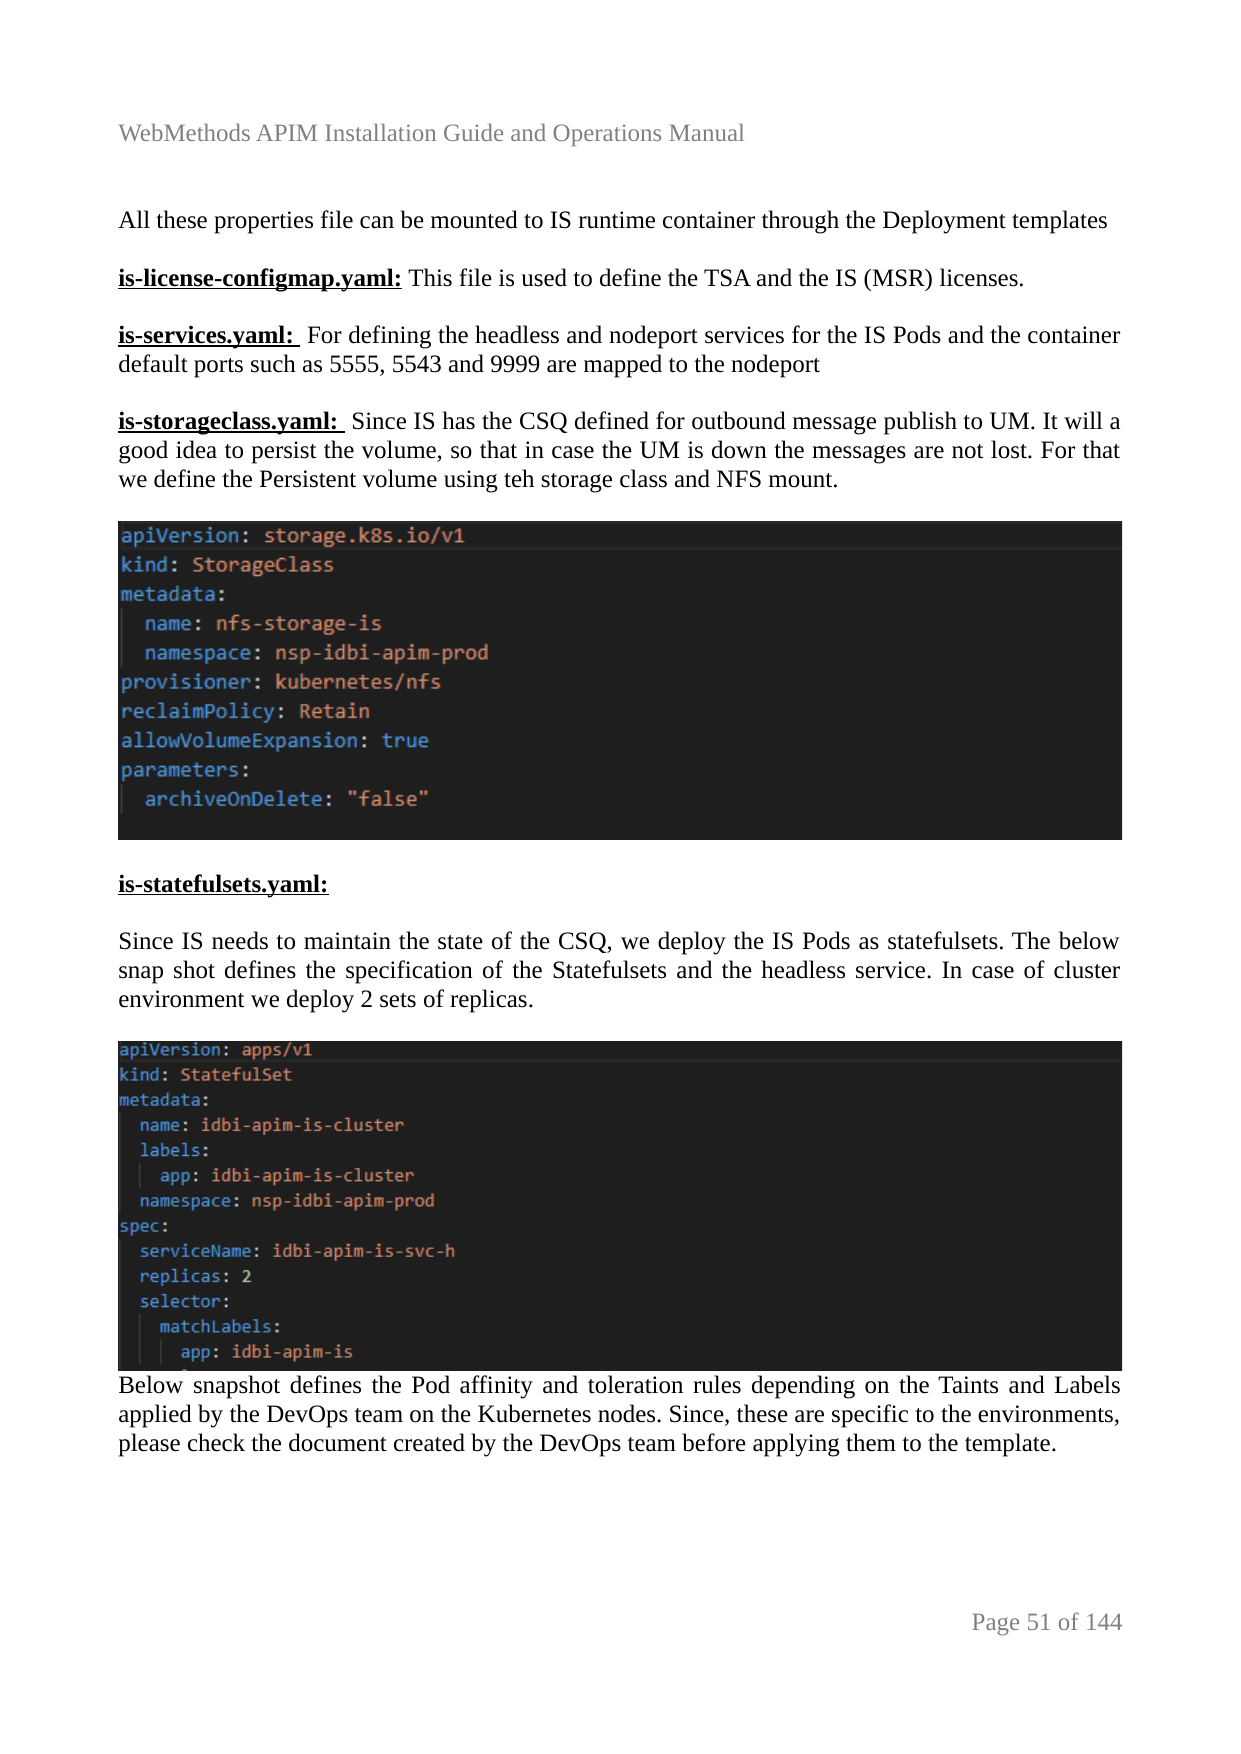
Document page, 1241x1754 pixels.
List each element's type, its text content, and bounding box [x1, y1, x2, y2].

text is-statefulsets.yaml: [118, 869, 1122, 897]
text All these properties file can be mounted to IS runtime container through the Deployment templates [118, 205, 1122, 234]
text Below snapshot defines the Pod affinity and toleration rules depending on the Taints and Labels applied by the DevOps team on the Kubernetes nodes. Since, these are specific to the environments, please check the document created by the DevOps team before applying them to the template. [118, 1371, 1122, 1456]
text is-storageclass.yaml: Since IS has the CSQ defined for outbound message publish to UM. It will a good idea to persist the volume, so that in case the UM is down the messages are not lost. For that we define the Persistent volume using teh storage class and NFS mount. [118, 406, 1122, 493]
picture [118, 521, 1123, 840]
text is-services.yaml: For defining the headless and nodeport services for the IS Pods and the container default ports such as 5555, 5543 and 9999 are mapped to the nodeport [118, 320, 1122, 378]
text is-license-configmap.yaml: This file is used to define the TSA and the IS (MSR) licenses. [118, 263, 1122, 291]
text Since IS needs to maintain the state of the CSQ, we deploy the IS Pods as statefulsets. The below snap shot defines the specification of the Statefulsets and the headless service. In case of cluster environment we deploy 2 sets of replicas. [118, 926, 1122, 1012]
picture [118, 1041, 1123, 1371]
